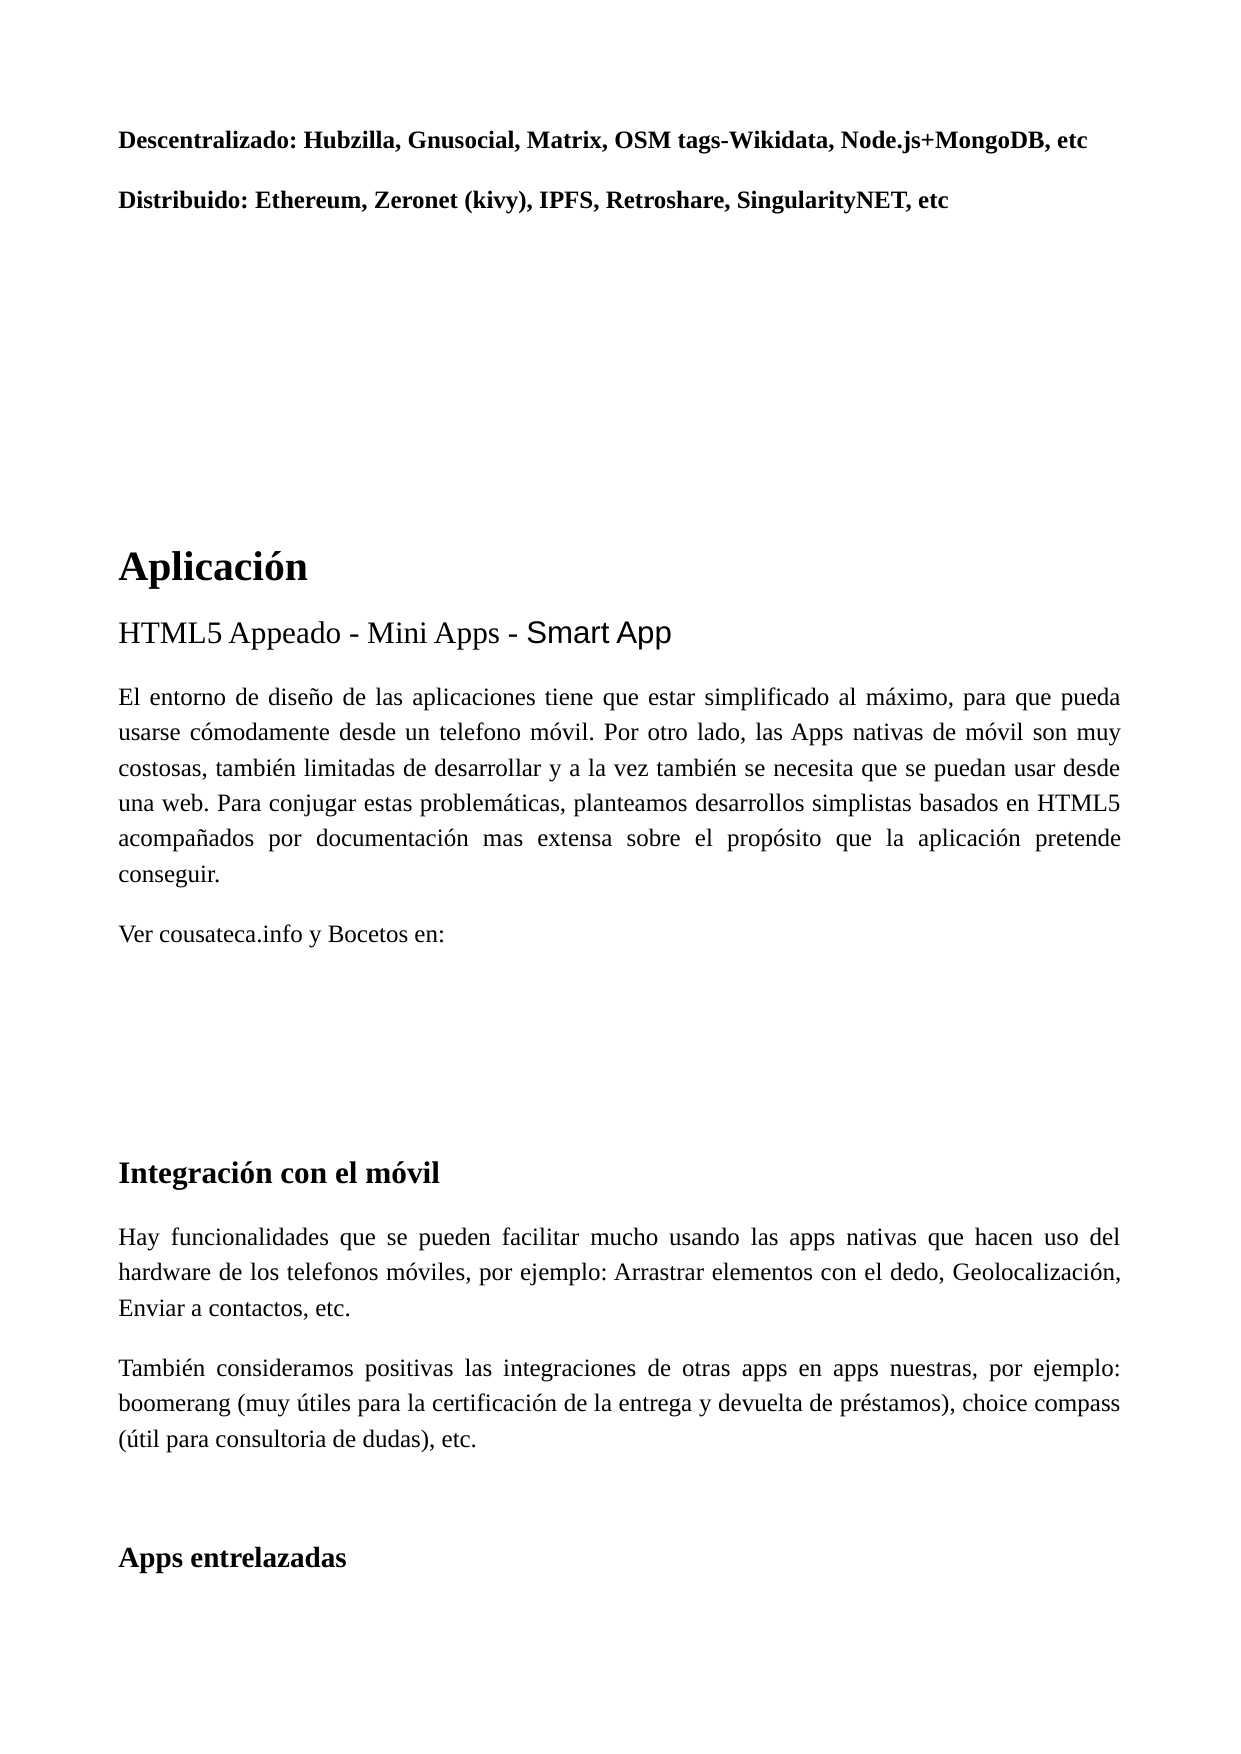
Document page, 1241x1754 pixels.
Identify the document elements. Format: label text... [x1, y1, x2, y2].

text HTML5 Appeado - Mini Apps - Smart App [118, 614, 1122, 650]
text El entorno de diseño de las aplicaciones tiene que estar simplificado al máximo, para que pueda usarse cómodamente desde un telefono móvil. Por otro lado, las Apps nativas de móvil son muy costosas, también limitadas de desarrollar y a la vez también se necesita que se puedan usar desde una web. Para conjugar estas problemáticas, planteamos desarrollos simplistas basados en HTML5 acompañados por documentación mas extensa sobre el propósito que la aplicación pretende conseguir. [118, 675, 1122, 888]
text Distribuido: Ethereum, Zeronet (kivy), IPFS, Retroshare, SingularityNET, etc [118, 178, 1122, 214]
text Aplicación [118, 541, 1122, 589]
text Descentralizado: Hubzilla, Gnusocial, Matrix, OSM tags-Wikidata, Node.js+MongoDB, etc [118, 118, 1122, 153]
text Ver cousateca.info y Bocetos en: [118, 913, 1122, 948]
text También consideramos positivas las integraciones de otras apps en apps nuestras, por ejemplo: boomerang (muy útiles para la certificación de la entrega y devuelta de préstamos), choice compass (útil para consultoria de dudas), etc. [118, 1346, 1122, 1453]
text Hay funcionalidades que se pueden facilitar mucho usando las apps nativas que hacen uso del hardware de los telefonos móviles, por ejemplo: Arrastrar elementos con el dedo, Geolocalización, Enviar a contactos, etc. [118, 1215, 1122, 1321]
text Apps entrelazadas [118, 1538, 1122, 1573]
text Integración con el móvil [118, 1154, 1122, 1190]
